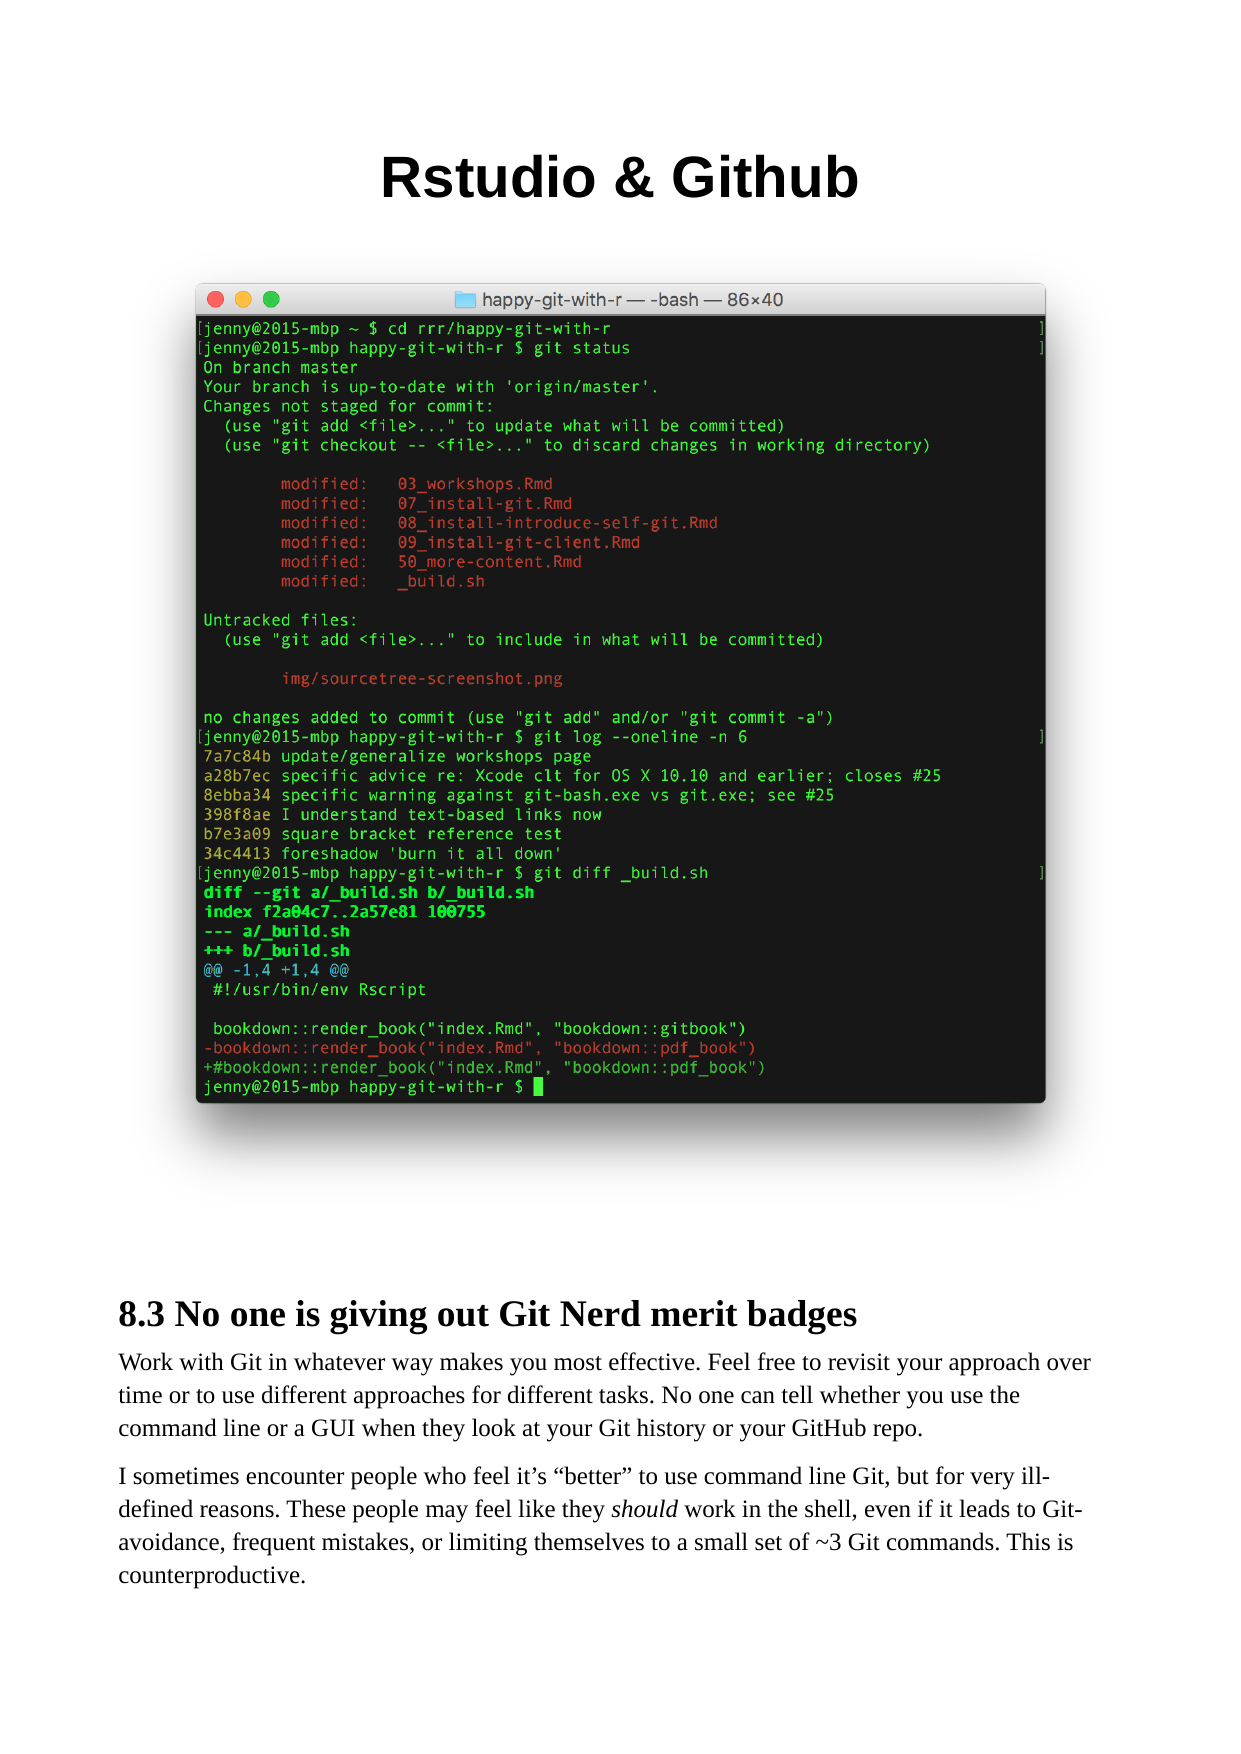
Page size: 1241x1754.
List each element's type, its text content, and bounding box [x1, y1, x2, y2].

subtitle 8.3 No one is giving out Git Nerd merit badges [118, 1291, 1122, 1334]
text Work with Git in whatever way makes you most effective. Feel free to revisit your approach over time or to use different approaches for different tasks. No one can tell whether you use the command line or a GUI when they look at your Git history or your GitHub repo. [118, 1347, 1122, 1442]
picture [118, 239, 1123, 1214]
text I sometimes encounter people who feel it’s “better” to use command line Git, but for very ill-defined reasons. These people may feel like they should work in the shell, even if it leads to Git-avoidance, frequent mistakes, or limiting themselves to a small set of ~3 Git commands. This is counterproductive. [118, 1461, 1122, 1588]
